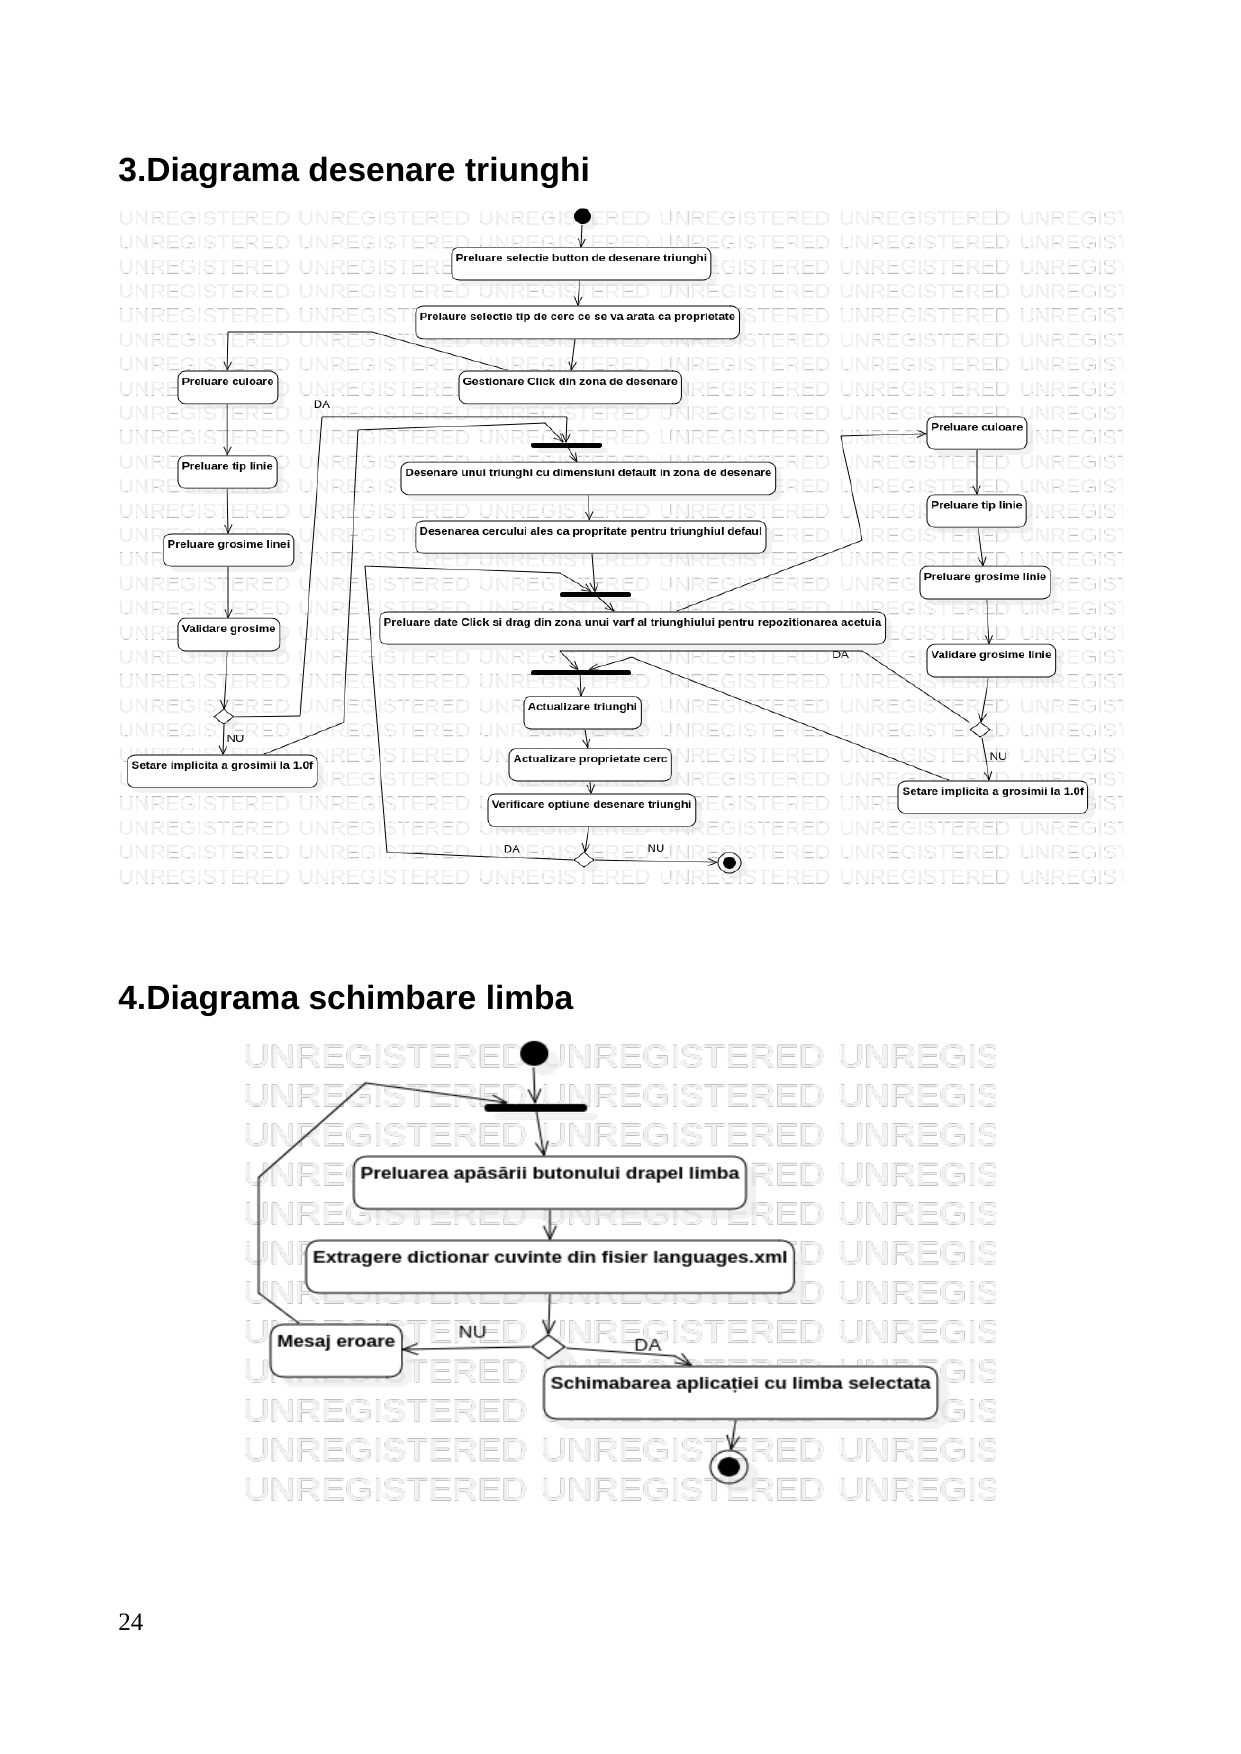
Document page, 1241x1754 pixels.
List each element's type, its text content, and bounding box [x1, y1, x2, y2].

subtitle 3.Diagrama desenare triunghi [118, 150, 1122, 188]
picture [244, 1028, 996, 1536]
picture [118, 201, 1123, 905]
subtitle 4.Diagrama schimbare limba [118, 977, 1122, 1016]
